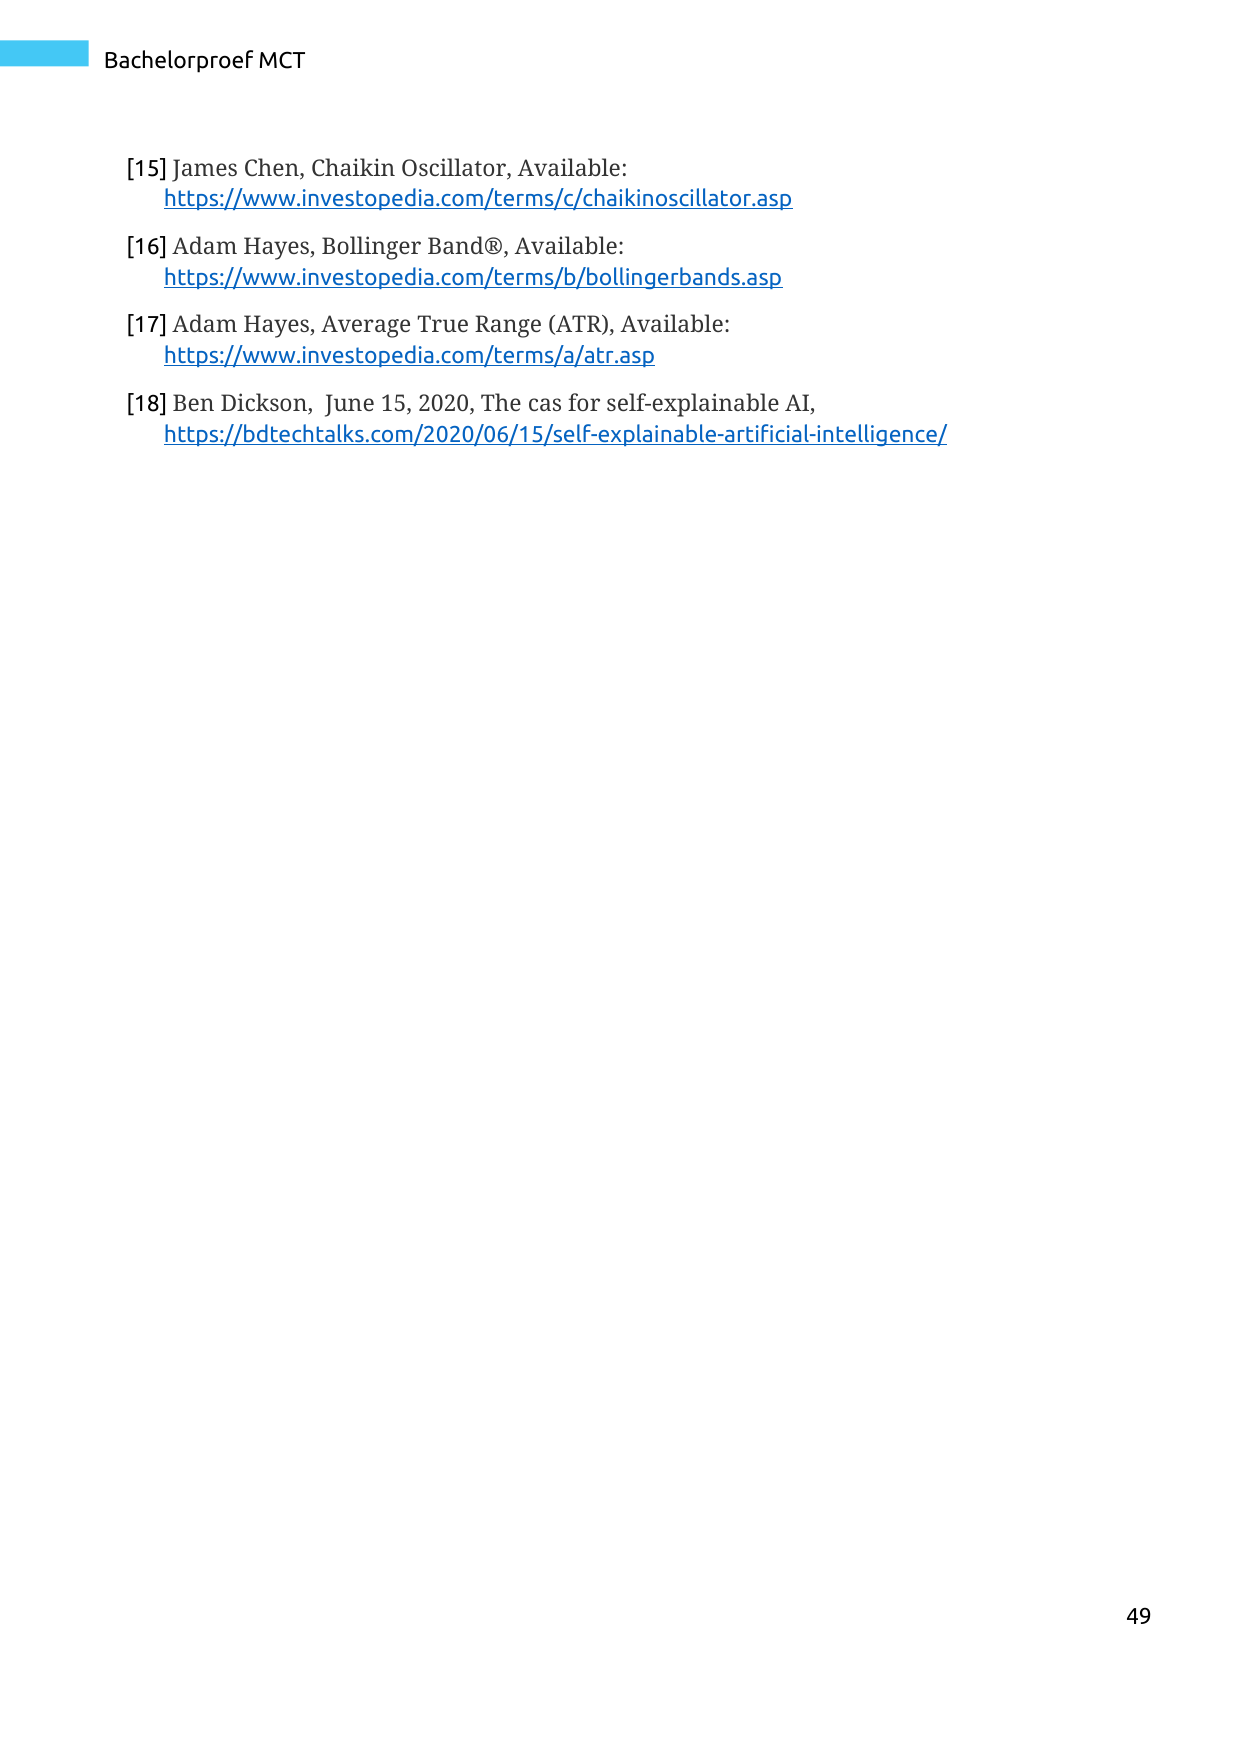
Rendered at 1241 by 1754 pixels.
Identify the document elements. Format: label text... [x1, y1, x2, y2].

list Adam Hayes, Bollinger Band®, Available: https://www.investopedia.com/terms/b/bollingerbands.asp [126, 230, 1152, 290]
list James Chen, Chaikin Oscillator, Available: https://www.investopedia.com/terms/c/chaikinoscillator.asp [126, 152, 1152, 211]
list Adam Hayes, Average True Range (ATR), Available: https://www.investopedia.com/terms/a/atr.asp [126, 308, 1152, 368]
list Ben Dickson, June 15, 2020, The cas for self-explainable AI, https://bdtechtalks.com/2020/06/15/self-explainable-artificial-intelligence/ [126, 387, 1152, 447]
